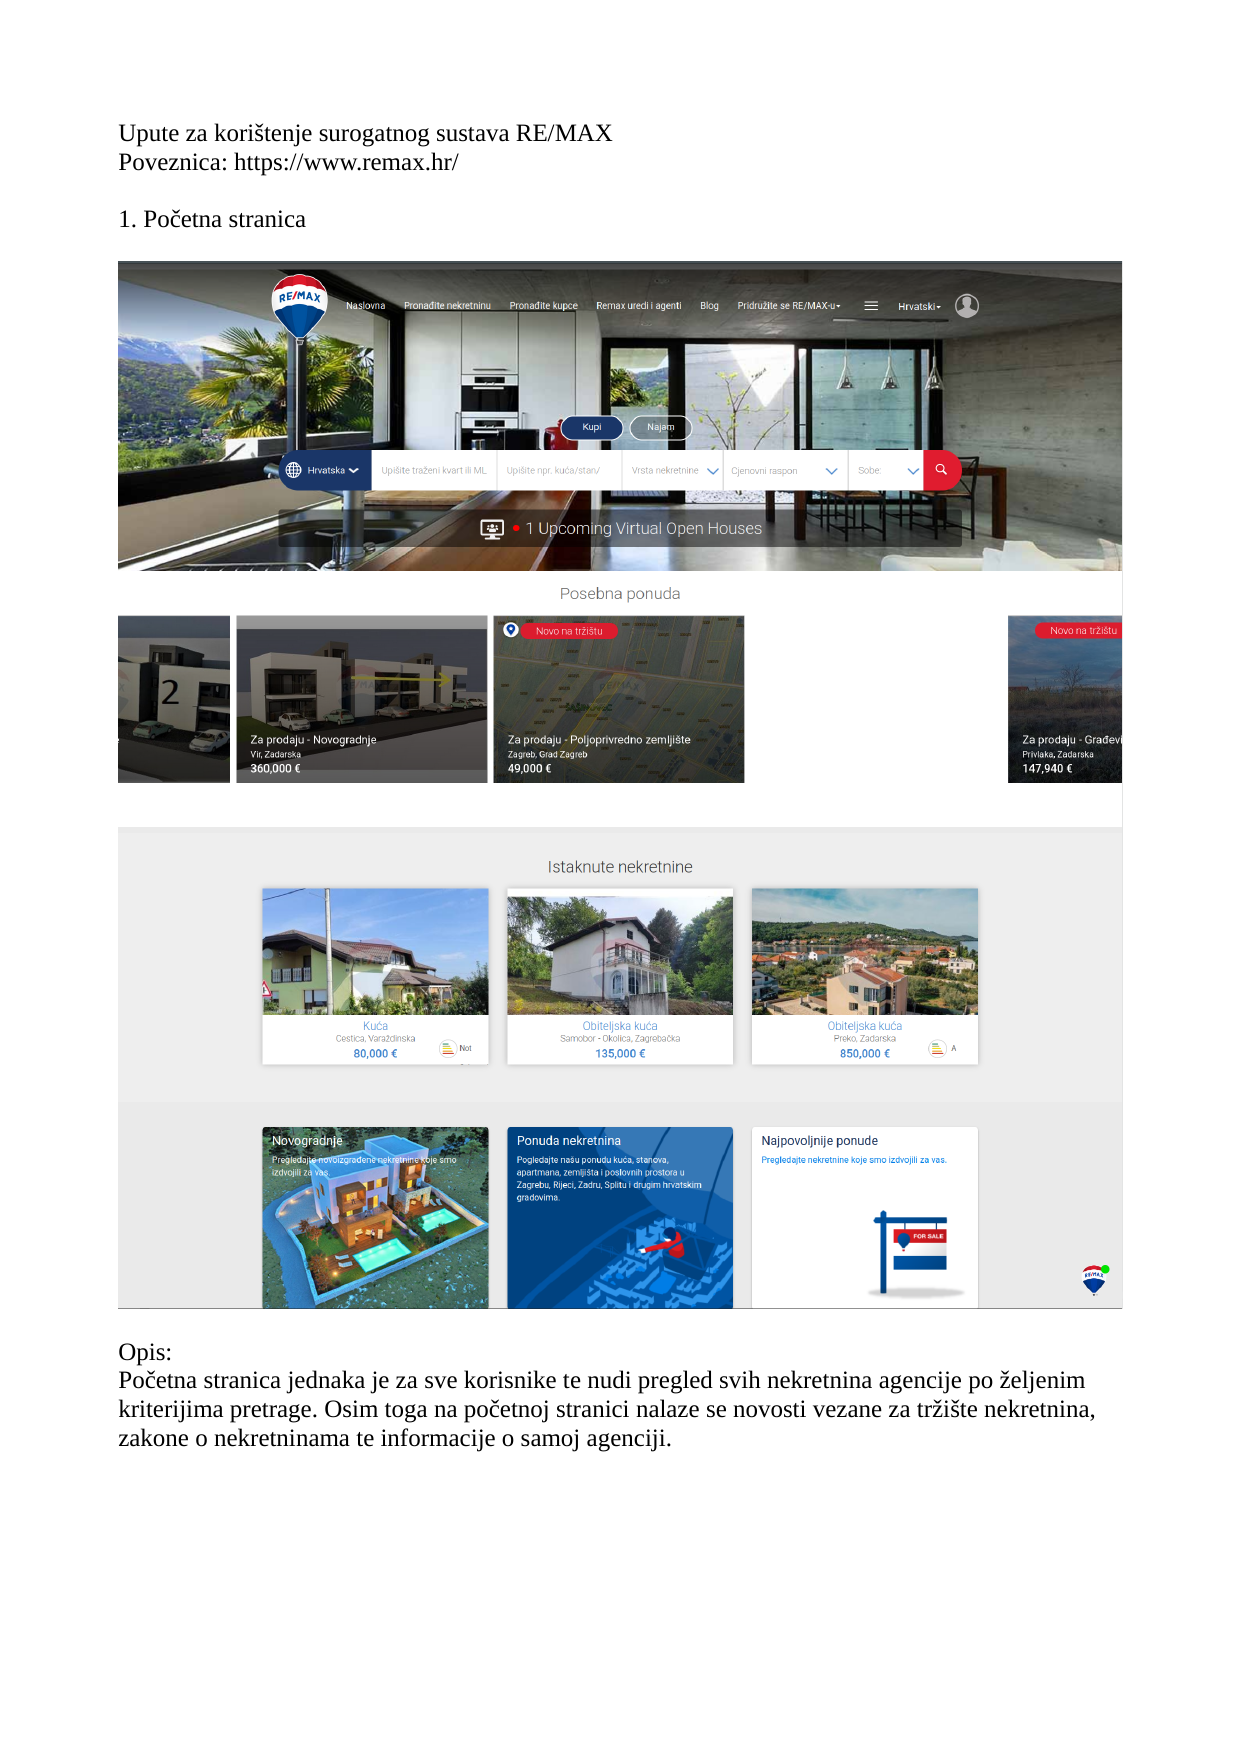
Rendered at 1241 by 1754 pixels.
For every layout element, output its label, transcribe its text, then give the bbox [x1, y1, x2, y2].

text Opis: [118, 1309, 1122, 1366]
text Upute za korištenje surogatnog sustava RE/MAX [118, 118, 1122, 147]
text 1. Početna stranica [118, 204, 1122, 233]
picture [118, 261, 1123, 1309]
text Poveznica: https://www.remax.hr/ [118, 147, 1122, 176]
text Početna stranica jednaka je za sve korisnike te nudi pregled svih nekretnina agencije po željenim kriterijima pretrage. Osim toga na početnoj stranici nalaze se novosti vezane za tržište nekretnina, zakone o nekretninama te informacije o samoj agenciji. [118, 1366, 1122, 1452]
